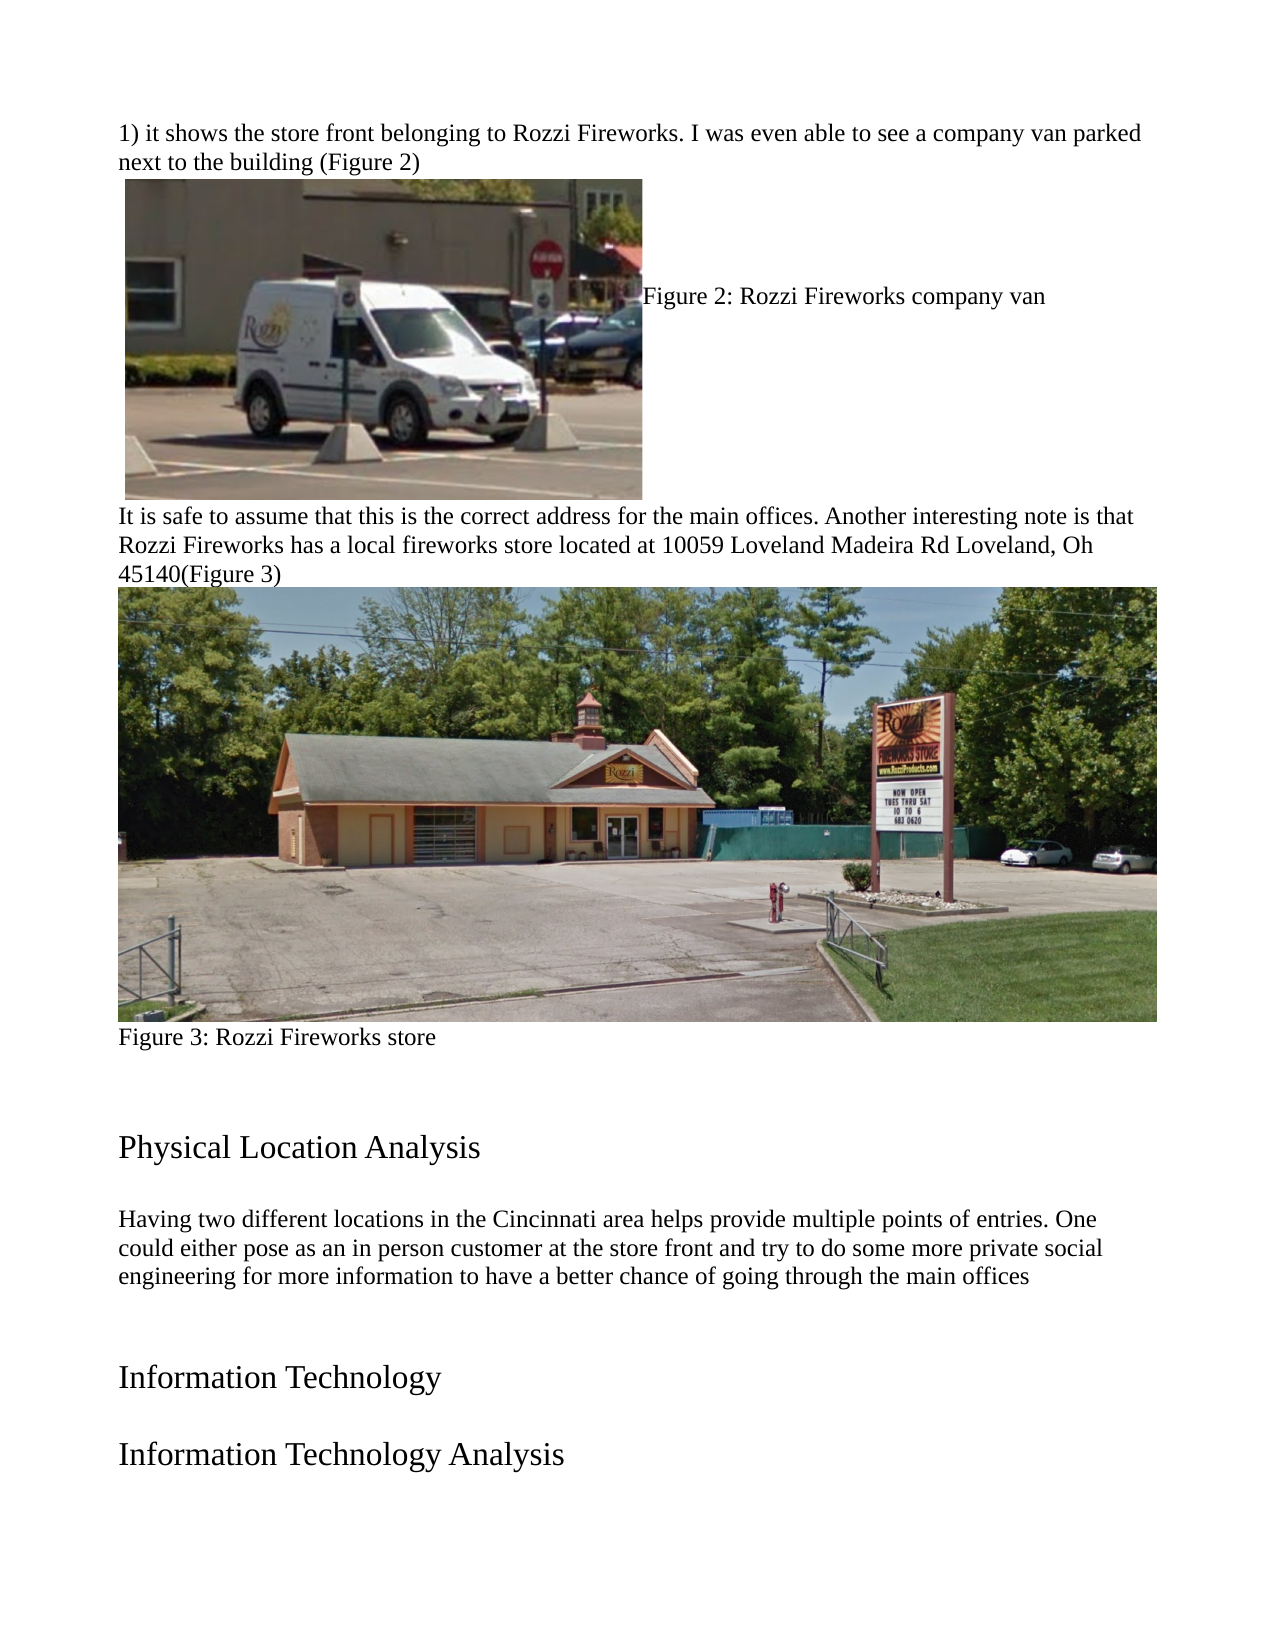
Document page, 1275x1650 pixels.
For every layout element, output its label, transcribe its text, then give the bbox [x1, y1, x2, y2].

text Information Technology [118, 1357, 1157, 1396]
text 1) it shows the store front belonging to Rozzi Fireworks. I was even able to see a company van parked next to the building (Figure 2) [118, 118, 1157, 176]
text Figure 3: Rozzi Fireworks store [118, 1022, 1157, 1051]
picture [118, 587, 1157, 1022]
text Physical Location Analysis [118, 1127, 1157, 1166]
text Information Technology Analysis [118, 1434, 1157, 1472]
picture [125, 179, 643, 500]
text Having two different locations in the Cincinnati area helps provide multiple points of entries. One could either pose as an in person customer at the store front and try to do some more private social engineering for more information to have a better chance of going through the main offices [118, 1204, 1157, 1290]
text It is safe to assume that this is the correct address for the main offices. Another interesting note is that Rozzi Fireworks has a local fireworks store located at 10059 Loveland Madeira Rd Loveland, Oh 45140(Figure 3) [118, 501, 1157, 587]
text Figure 2: Rozzi Fireworks company van [643, 281, 1157, 310]
